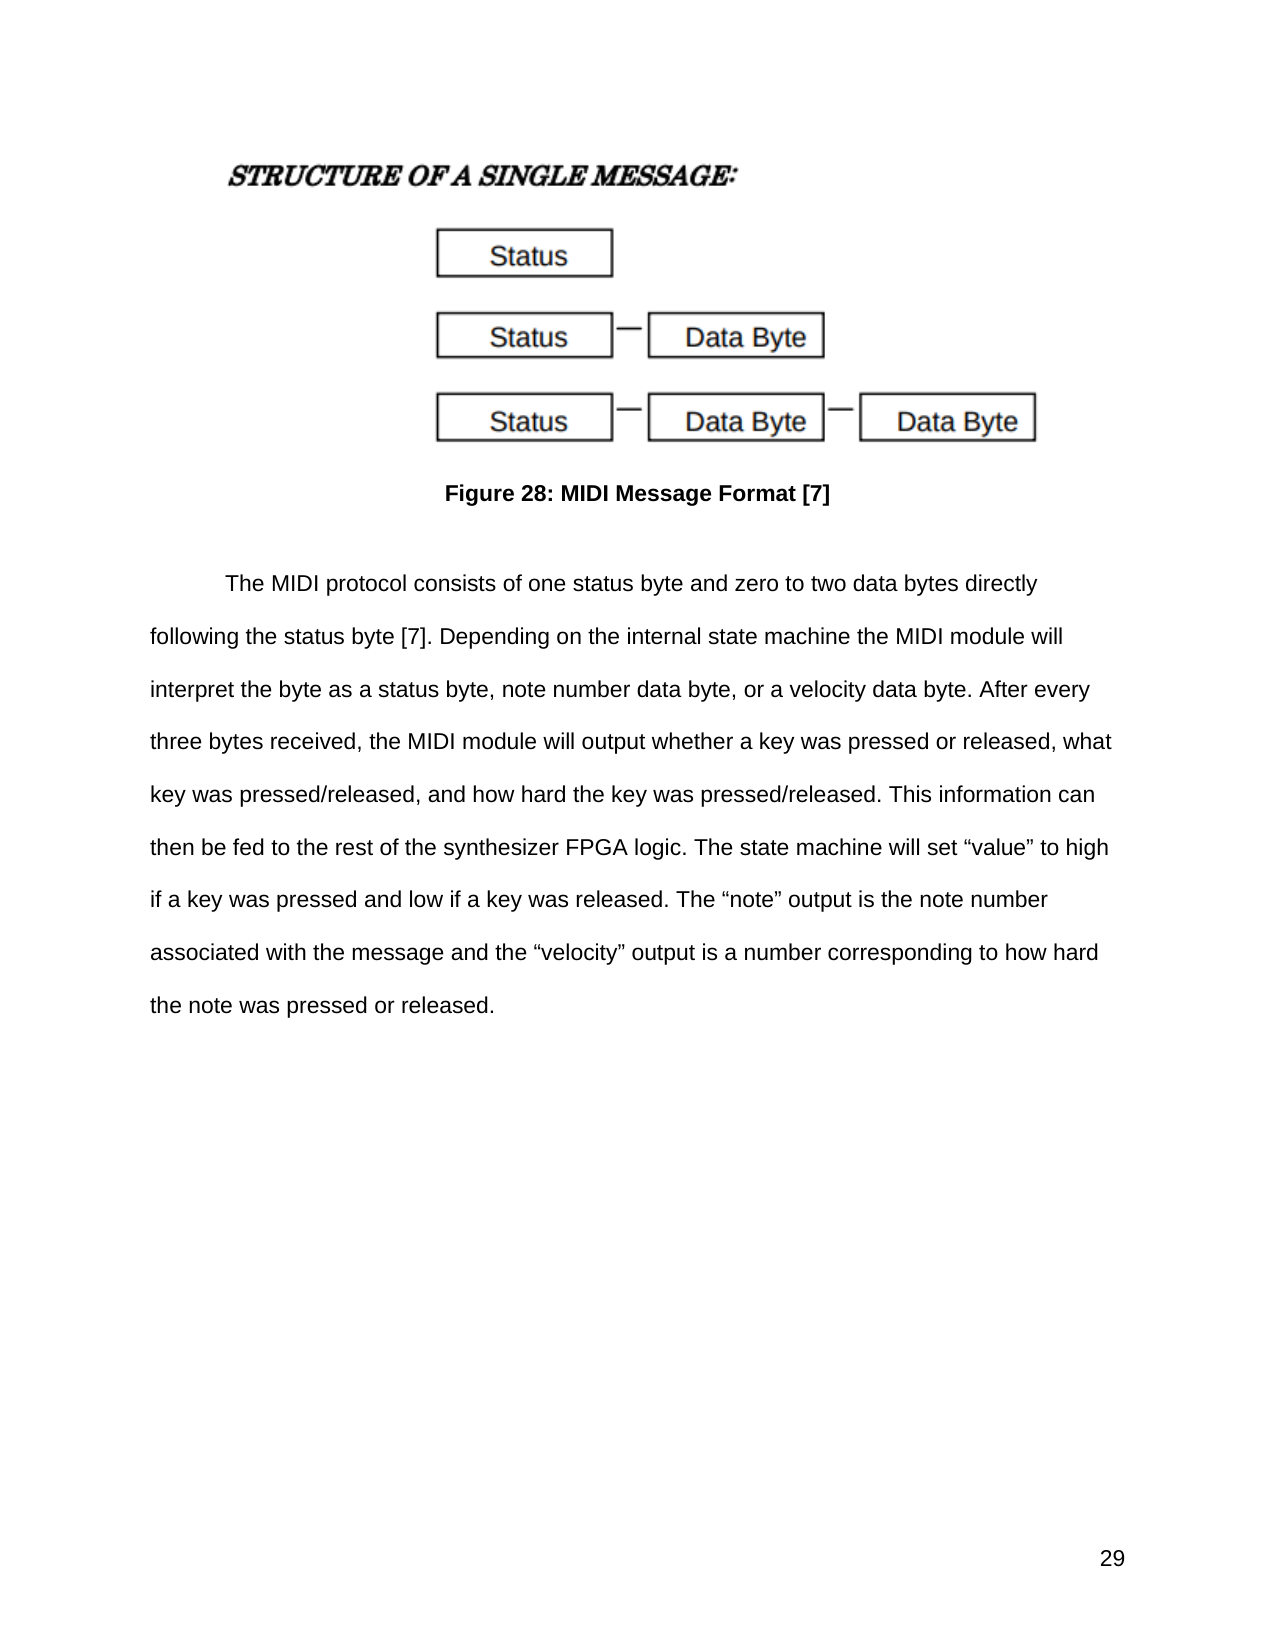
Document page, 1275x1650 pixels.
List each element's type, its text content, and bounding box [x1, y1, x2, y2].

text The MIDI protocol consists of one status byte and zero to two data bytes directly following the status byte [7]. Depending on the internal state machine the MIDI module will interpret the byte as a status byte, note number data byte, or a velocity data byte. After every three bytes received, the MIDI module will output whether a key was pressed or released, what key was pressed/released, and how hard the key was pressed/released. This information can then be fed to the rest of the synthesizer FPGA logic. The state machine will set “value” to high if a key was pressed and low if a key was released. The “note” output is the note number associated with the message and the “velocity” output is a number corresponding to how hard the note was pressed or released. [150, 570, 1125, 1018]
text Figure 28: MIDI Message Format [7] [150, 480, 1125, 506]
picture [223, 150, 1052, 462]
